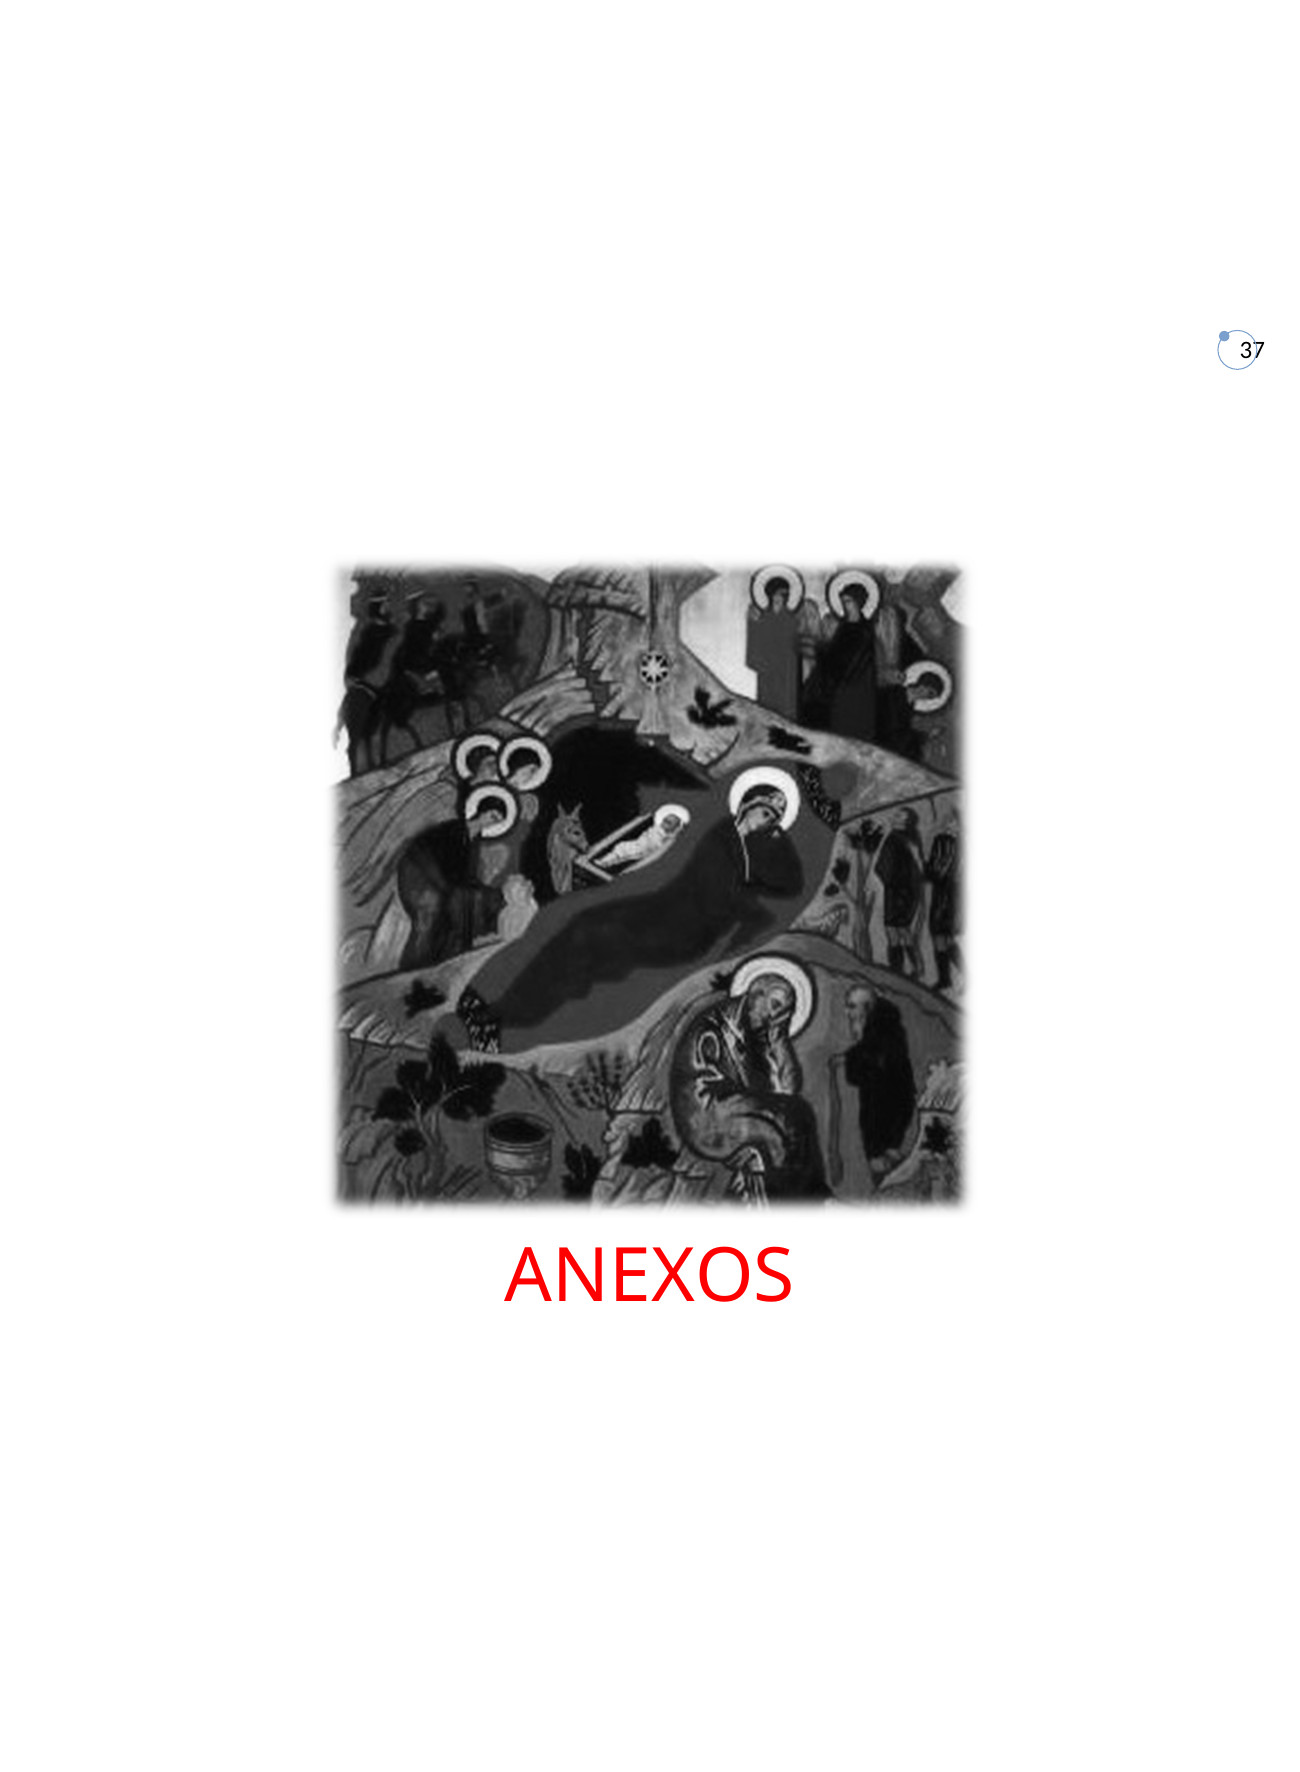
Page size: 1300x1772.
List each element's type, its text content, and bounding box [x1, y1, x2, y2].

text ANEXOS [75, 545, 1224, 1323]
